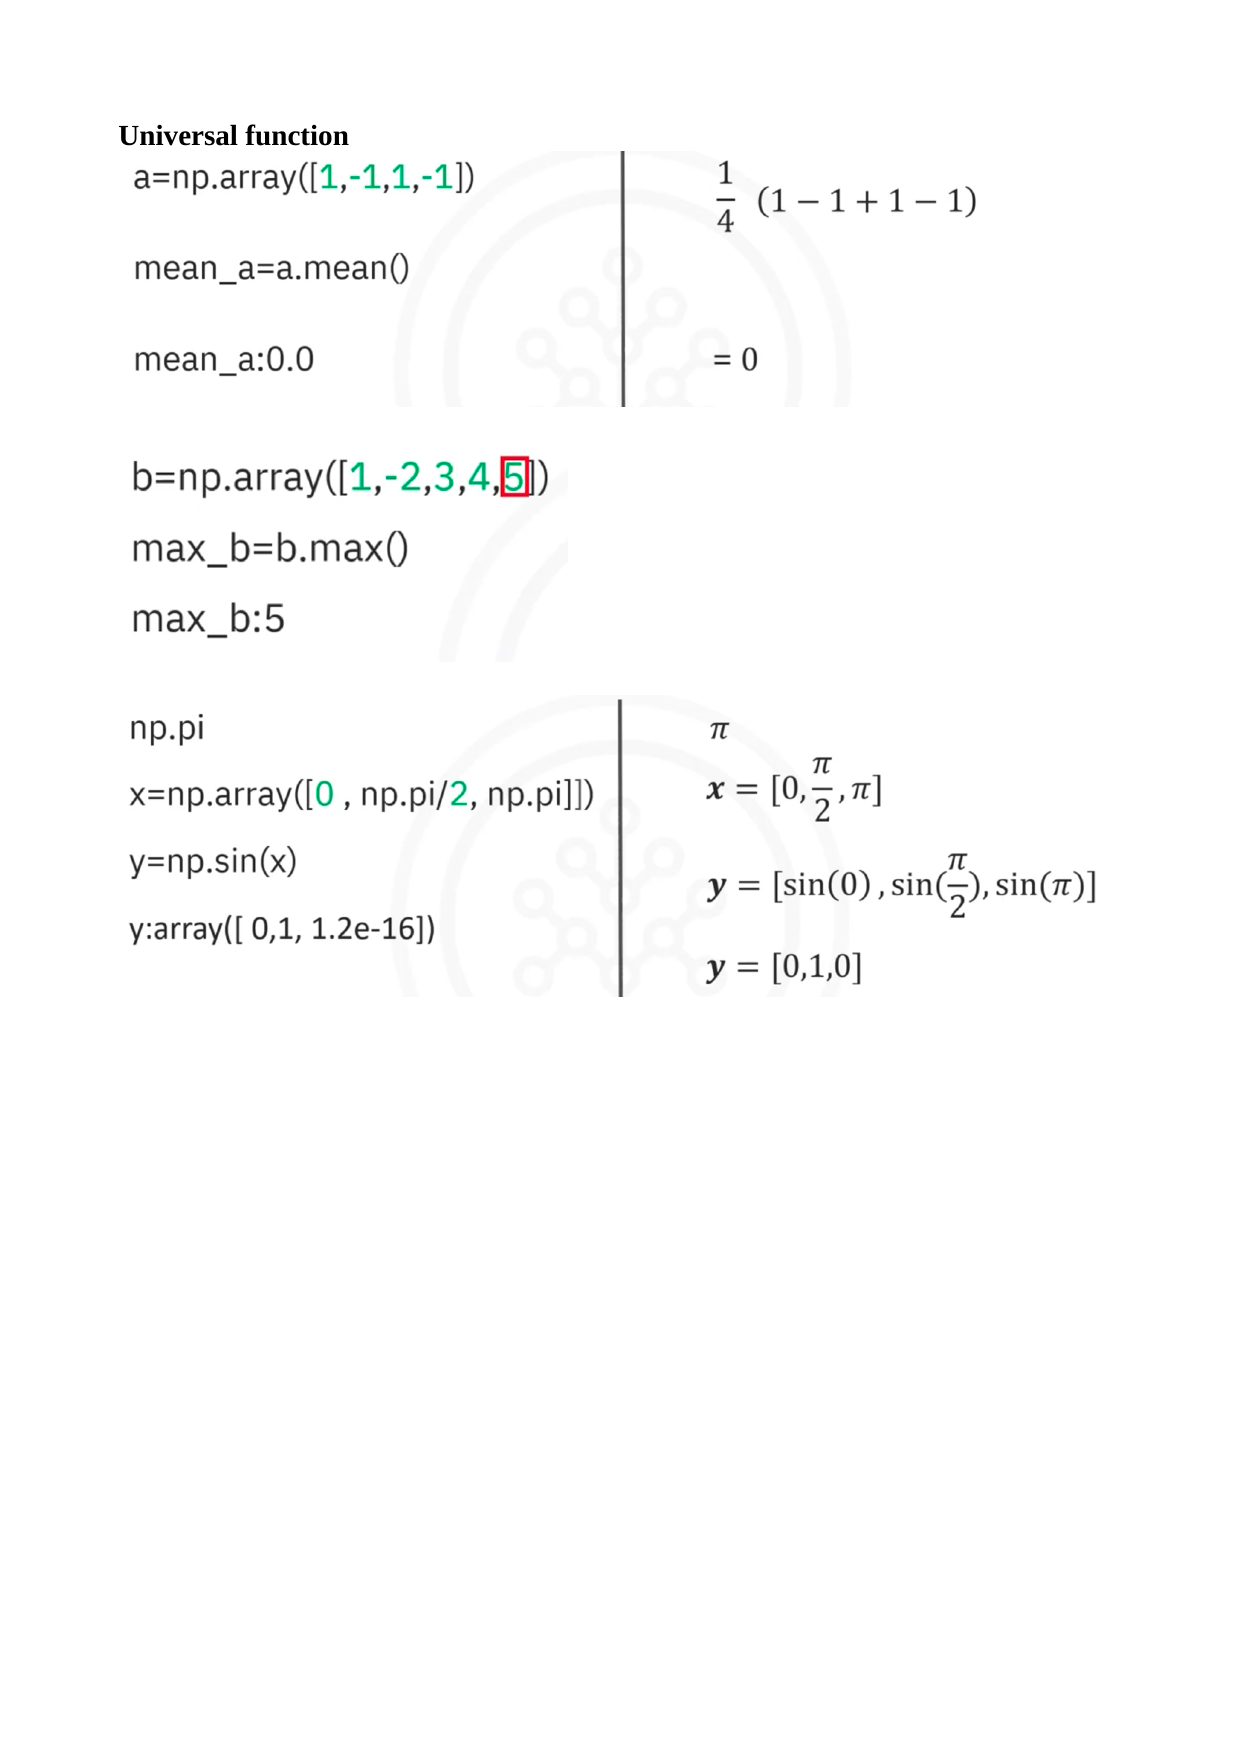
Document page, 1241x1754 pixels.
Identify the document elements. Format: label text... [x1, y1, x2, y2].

picture [118, 439, 569, 662]
picture [118, 151, 1123, 407]
picture [118, 695, 1123, 997]
text Universal function [118, 118, 1122, 151]
